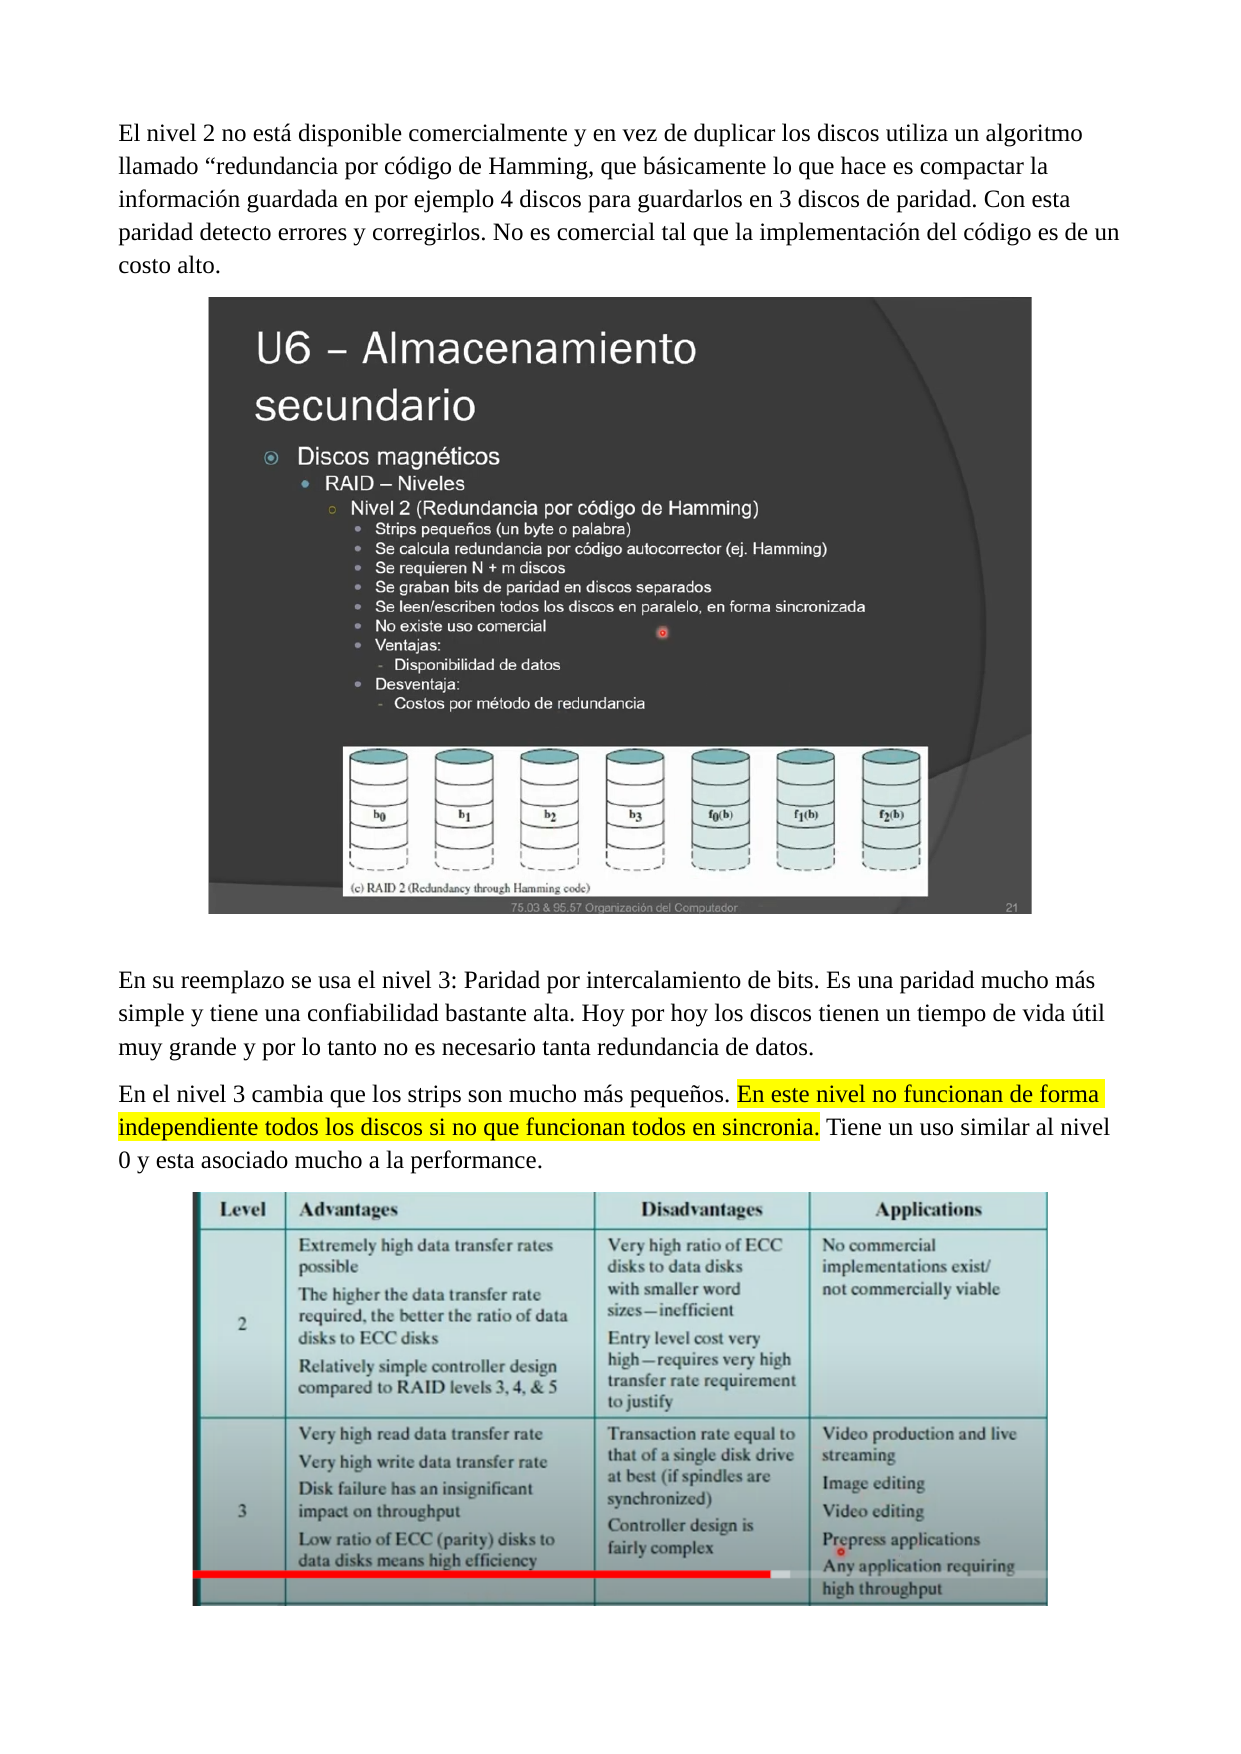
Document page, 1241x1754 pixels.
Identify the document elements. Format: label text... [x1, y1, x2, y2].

text En su reemplazo se usa el nivel 3: Paridad por intercalamiento de bits. Es una paridad mucho más simple y tiene una confiabilidad bastante alta. Hoy por hoy los discos tienen un tiempo de vida útil muy grande y por lo tanto no es necesario tanta redundancia de datos. [118, 966, 1122, 1060]
picture [192, 1192, 1048, 1606]
text El nivel 2 no está disponible comercialmente y en vez de duplicar los discos utiliza un algoritmo llamado “redundancia por código de Hamming, que básicamente lo que hace es compactar la información guardada en por ejemplo 4 discos para guardarlos en 3 discos de paridad. Con esta paridad detecto errores y corregirlos. No es comercial tal que la implementación del código es de un costo alto. [118, 118, 1122, 279]
picture [208, 297, 1032, 914]
text En el nivel 3 cambia que los strips son mucho más pequeños. En este nivel no funcionan de forma independiente todos los discos si no que funcionan todos en sincronia. Tiene un uso similar al nivel 0 y esta asociado mucho a la performance. [118, 1079, 1122, 1174]
